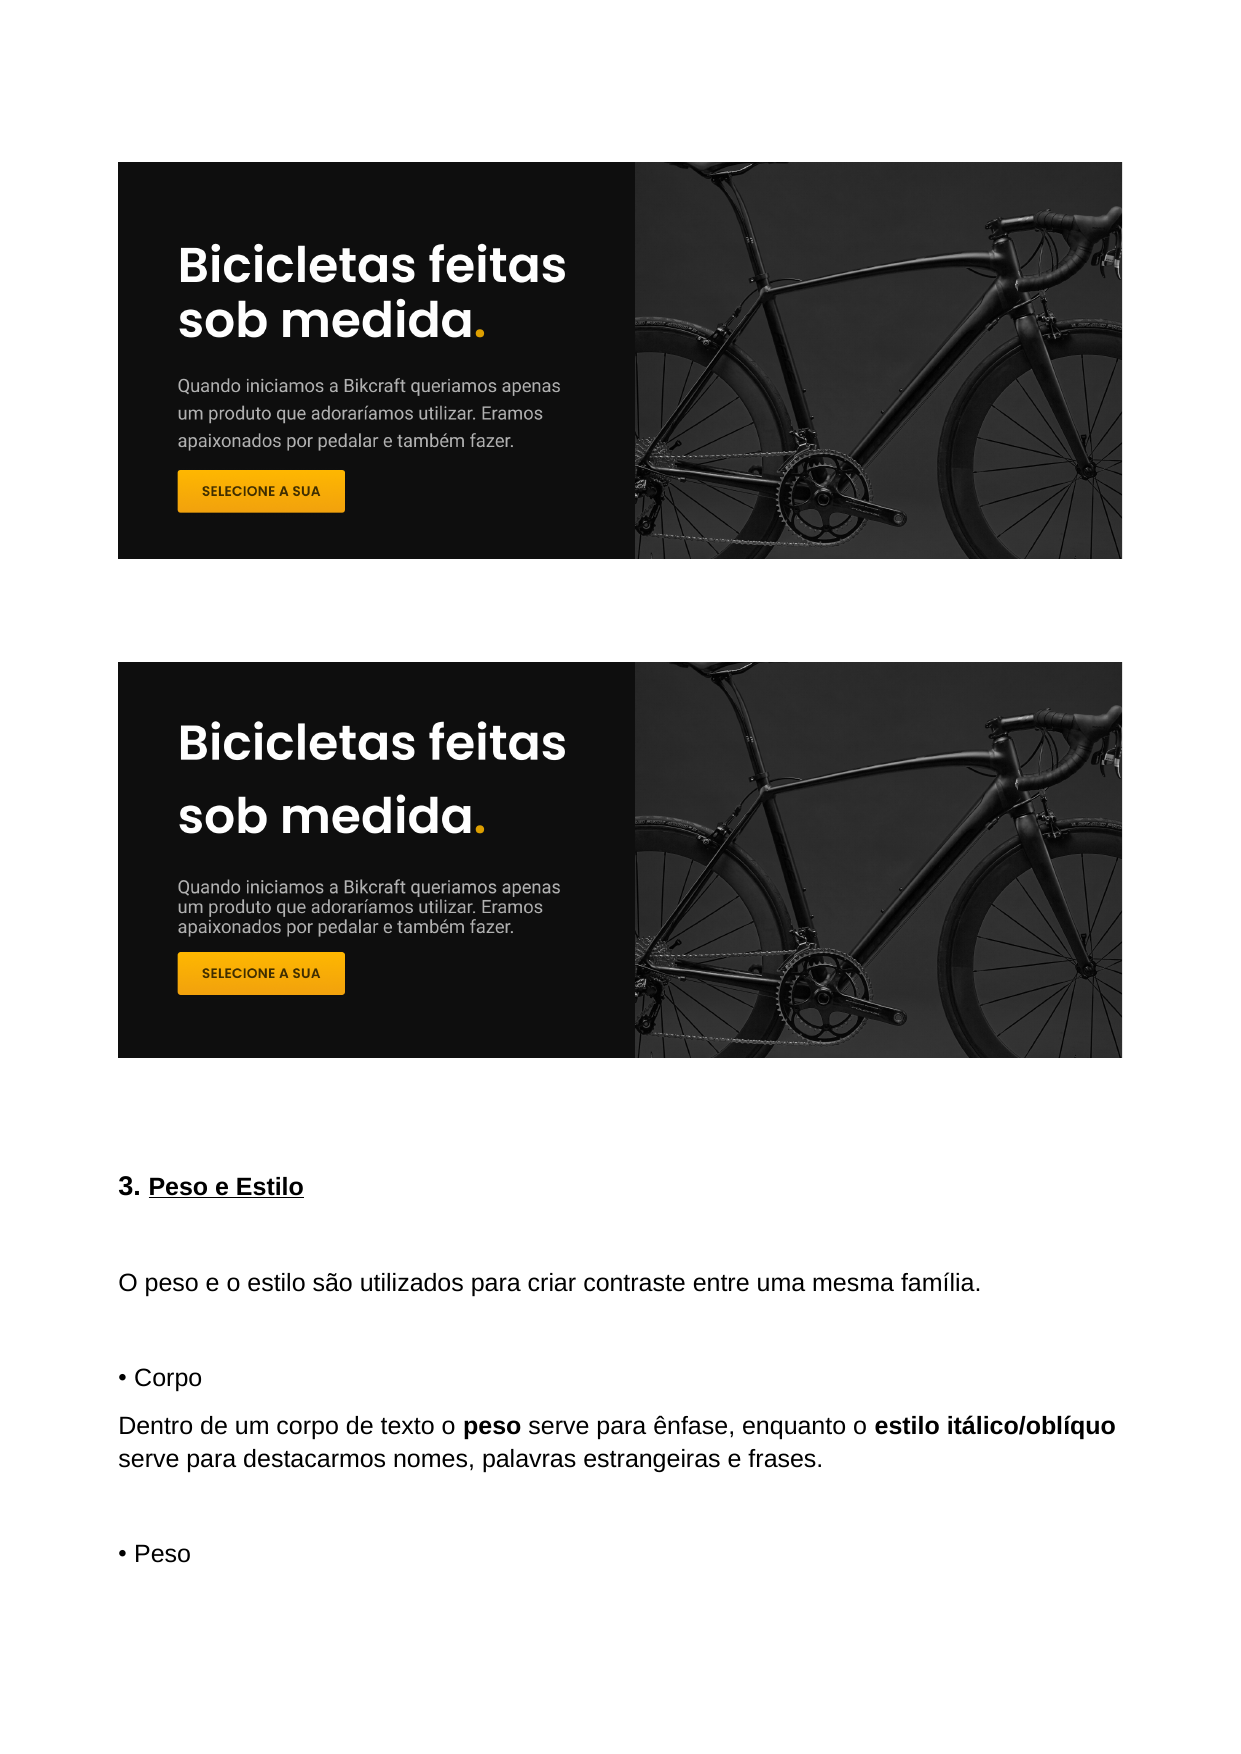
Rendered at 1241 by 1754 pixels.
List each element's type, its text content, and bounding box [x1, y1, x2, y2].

picture [118, 162, 1123, 559]
text Título: 64/72 (1.1), Corpo: 24/36 (1.5) [118, 118, 1122, 144]
text 3. Peso e Estilo [118, 1170, 1122, 1201]
text O peso e o estilo são utilizados para criar contraste entre uma mesma família. [118, 1268, 1122, 1297]
picture [118, 662, 1123, 1058]
text Título: 64/96 (1.5), Corpo: 24/26 (1.1) – Invertido ao acima [118, 617, 1122, 643]
list Dentro de um corpo de texto o peso serve para ênfase, enquanto o estilo itálico/oblíquo serve para destacarmos nomes, palavras estrangeiras e frases. [118, 1411, 1122, 1473]
list Peso [118, 1539, 1122, 1568]
list Corpo [118, 1363, 1122, 1392]
